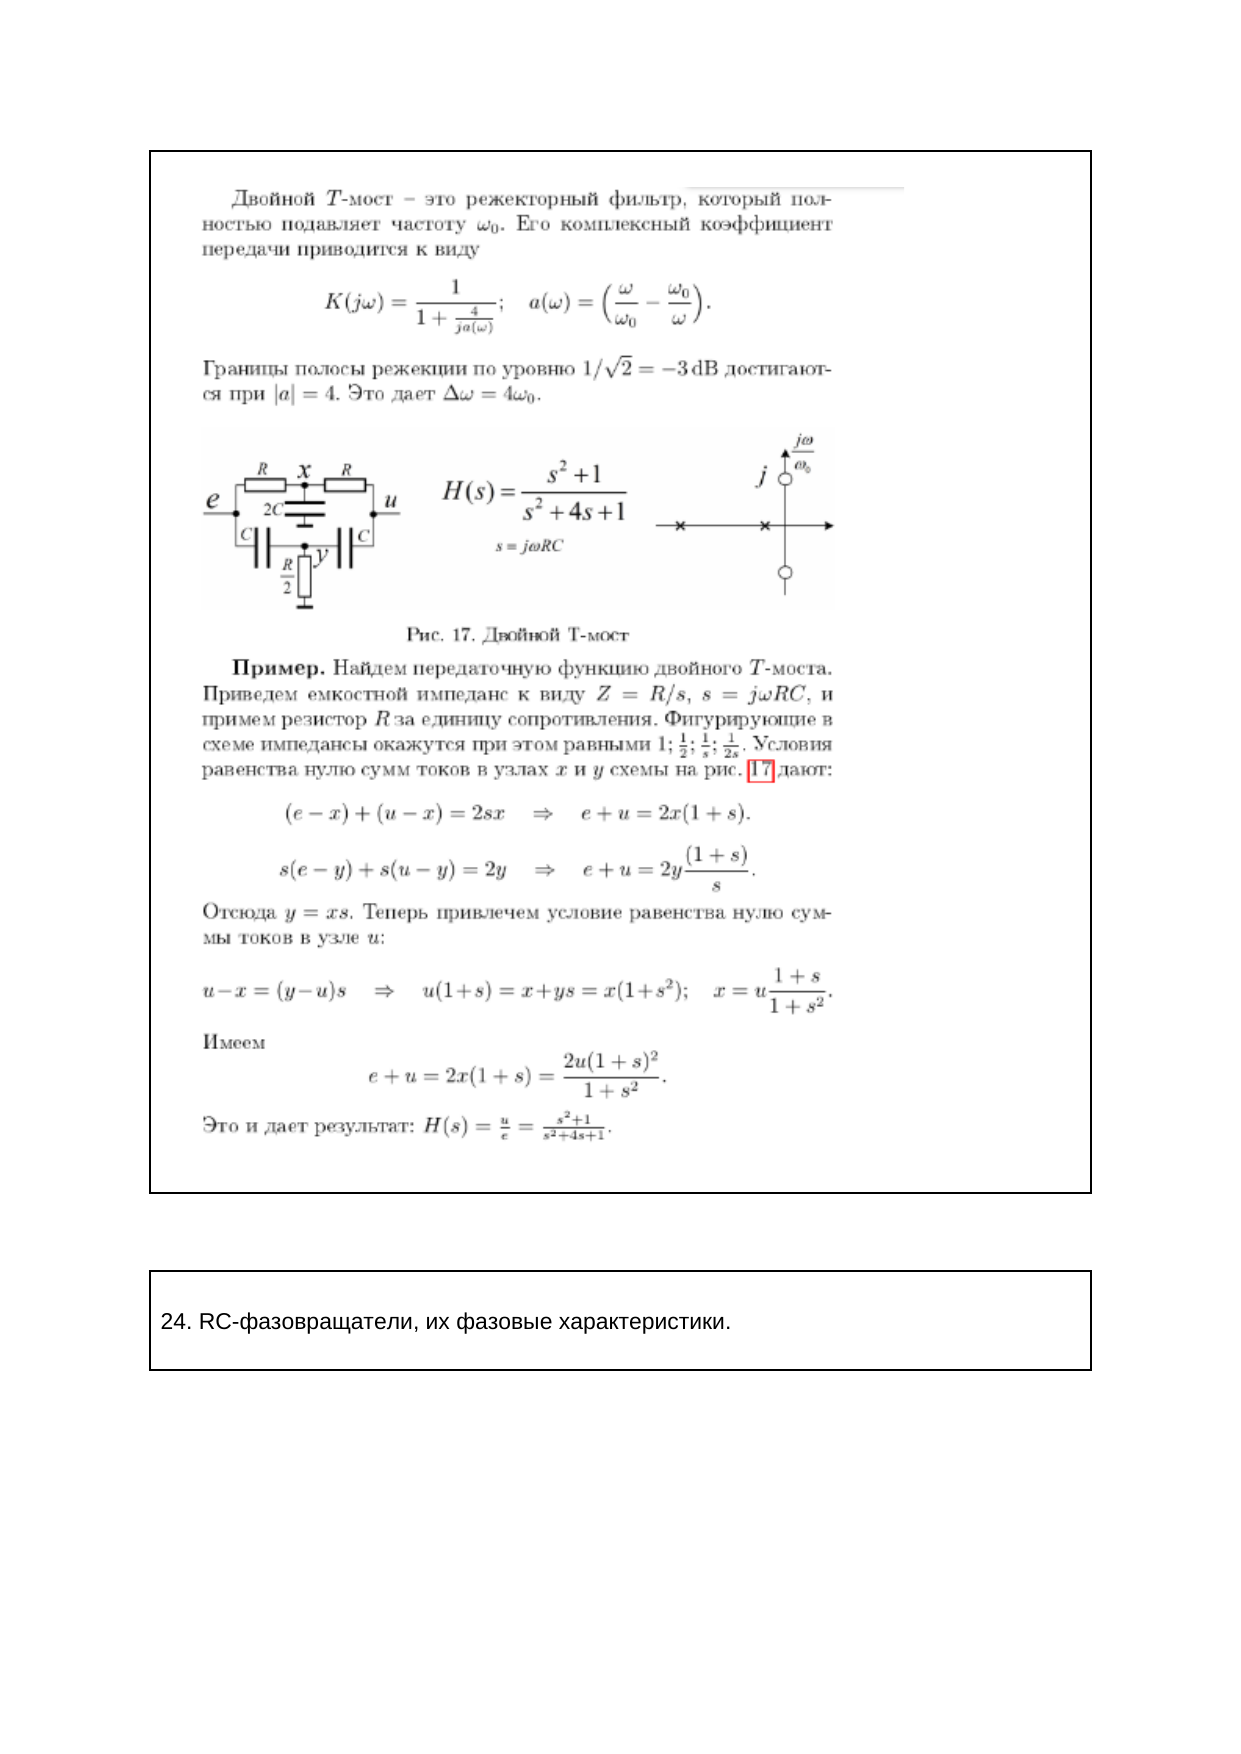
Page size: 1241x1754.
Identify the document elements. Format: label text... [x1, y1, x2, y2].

table_header 24. RC-фазовращатели, их фазовые характеристики. [151, 1272, 1090, 1369]
picture [160, 187, 905, 1157]
table_cell [151, 152, 1090, 1192]
